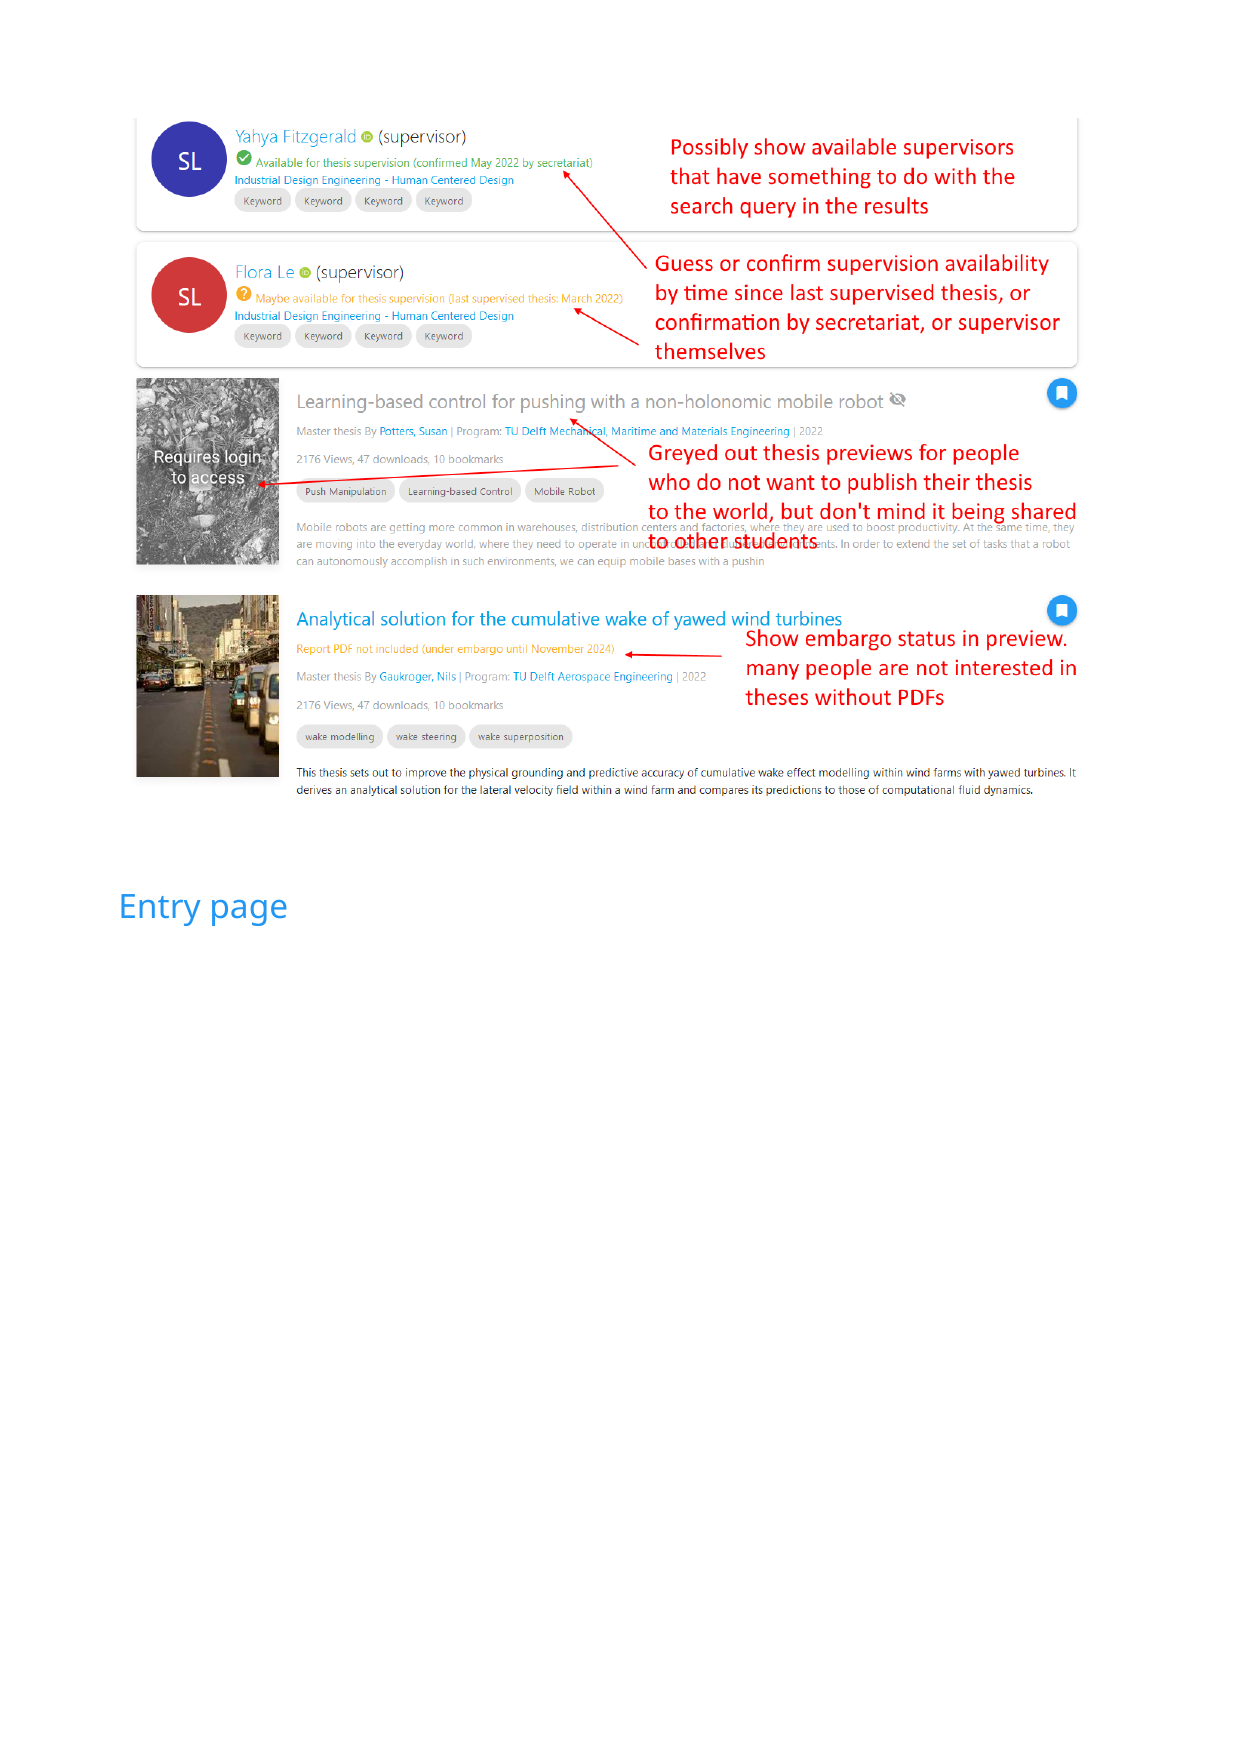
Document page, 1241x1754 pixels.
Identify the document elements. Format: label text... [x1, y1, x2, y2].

picture [118, 118, 1123, 804]
subtitle Entry page [118, 883, 1122, 928]
